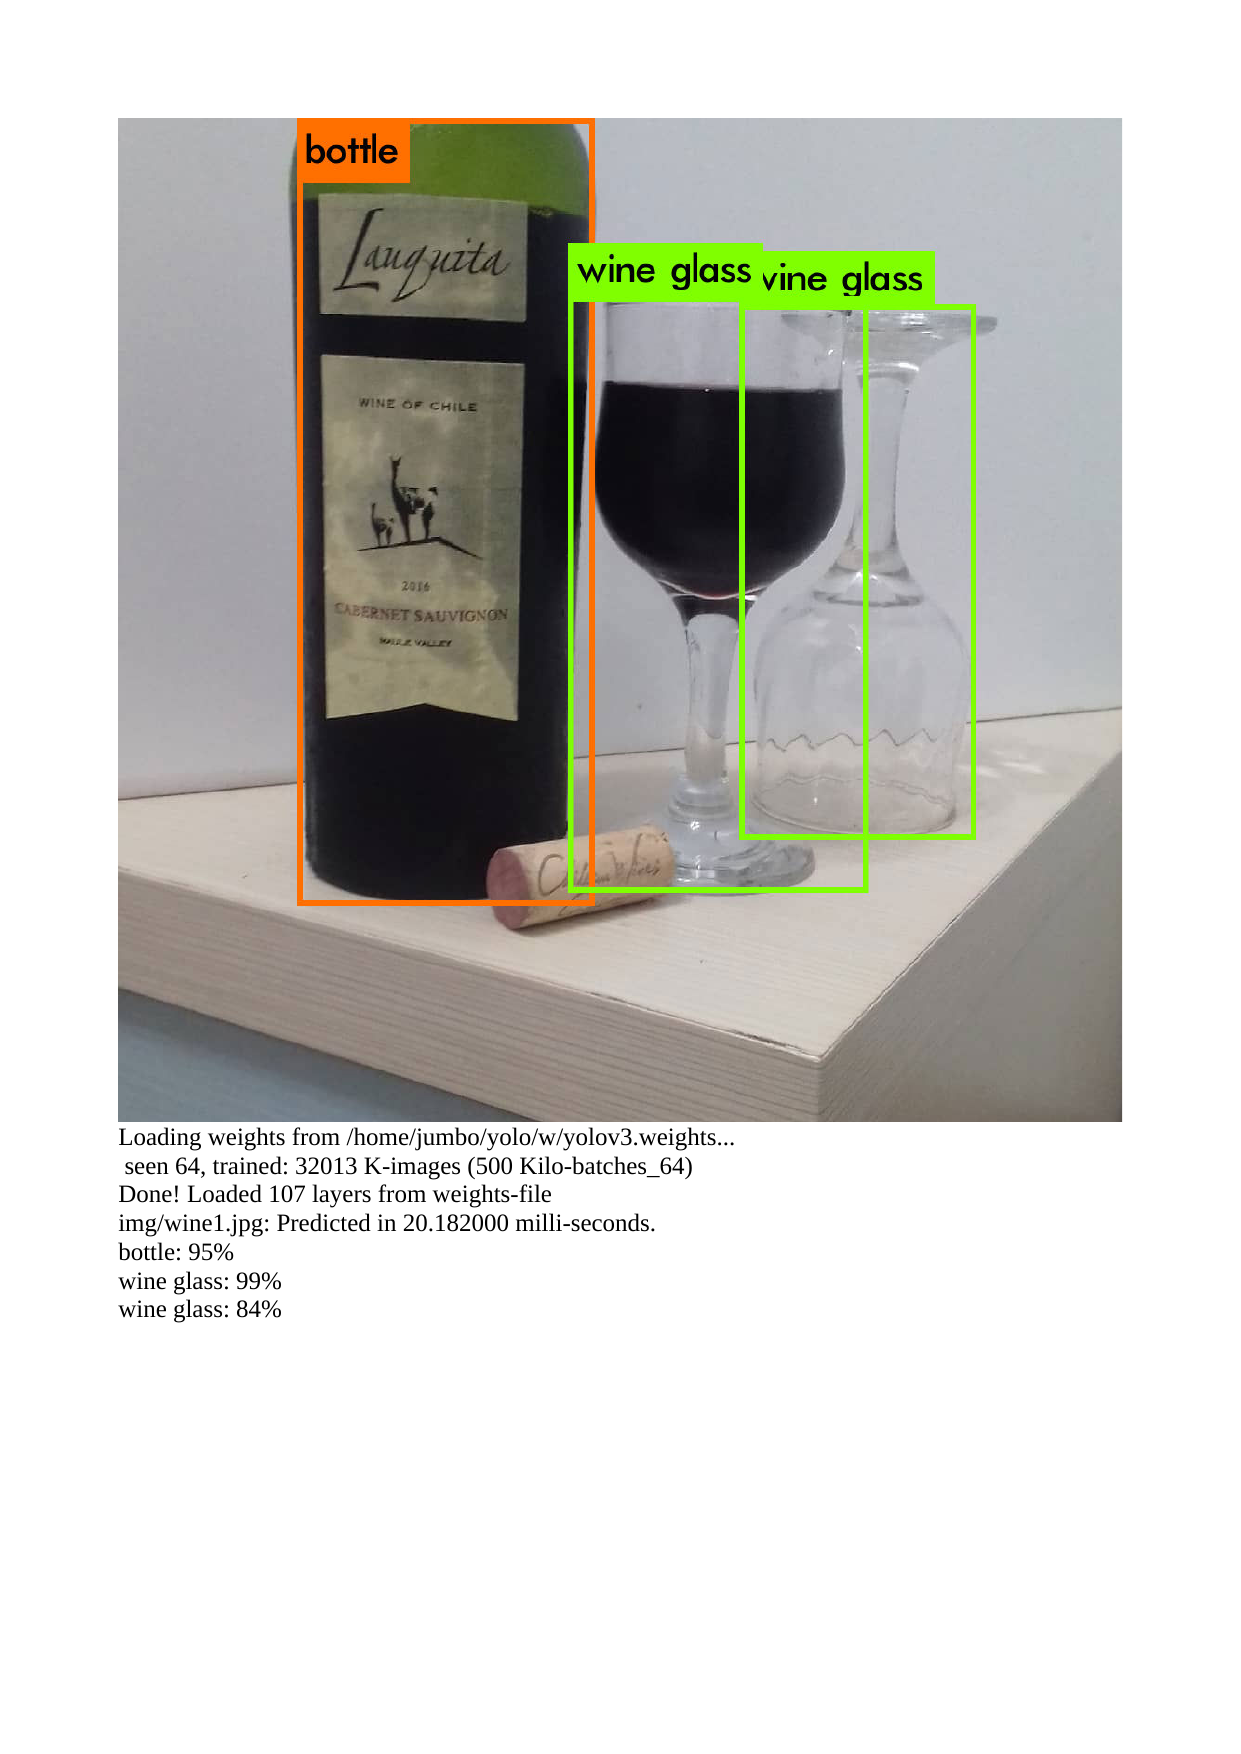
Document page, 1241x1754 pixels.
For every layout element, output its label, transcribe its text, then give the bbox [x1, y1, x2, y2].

text Done! Loaded 107 layers from weights-file [118, 1179, 1122, 1208]
text wine glass: 99% [118, 1266, 1122, 1294]
text wine glass: 84% [118, 1294, 1122, 1323]
text seen 64, trained: 32013 K-images (500 Kilo-batches_64) [118, 1151, 1122, 1179]
text img/wine1.jpg: Predicted in 20.182000 milli-seconds. [118, 1208, 1122, 1237]
picture [118, 118, 1123, 1122]
text Loading weights from /home/jumbo/yolo/w/yolov3.weights... [118, 1122, 1122, 1151]
text bottle: 95% [118, 1237, 1122, 1266]
